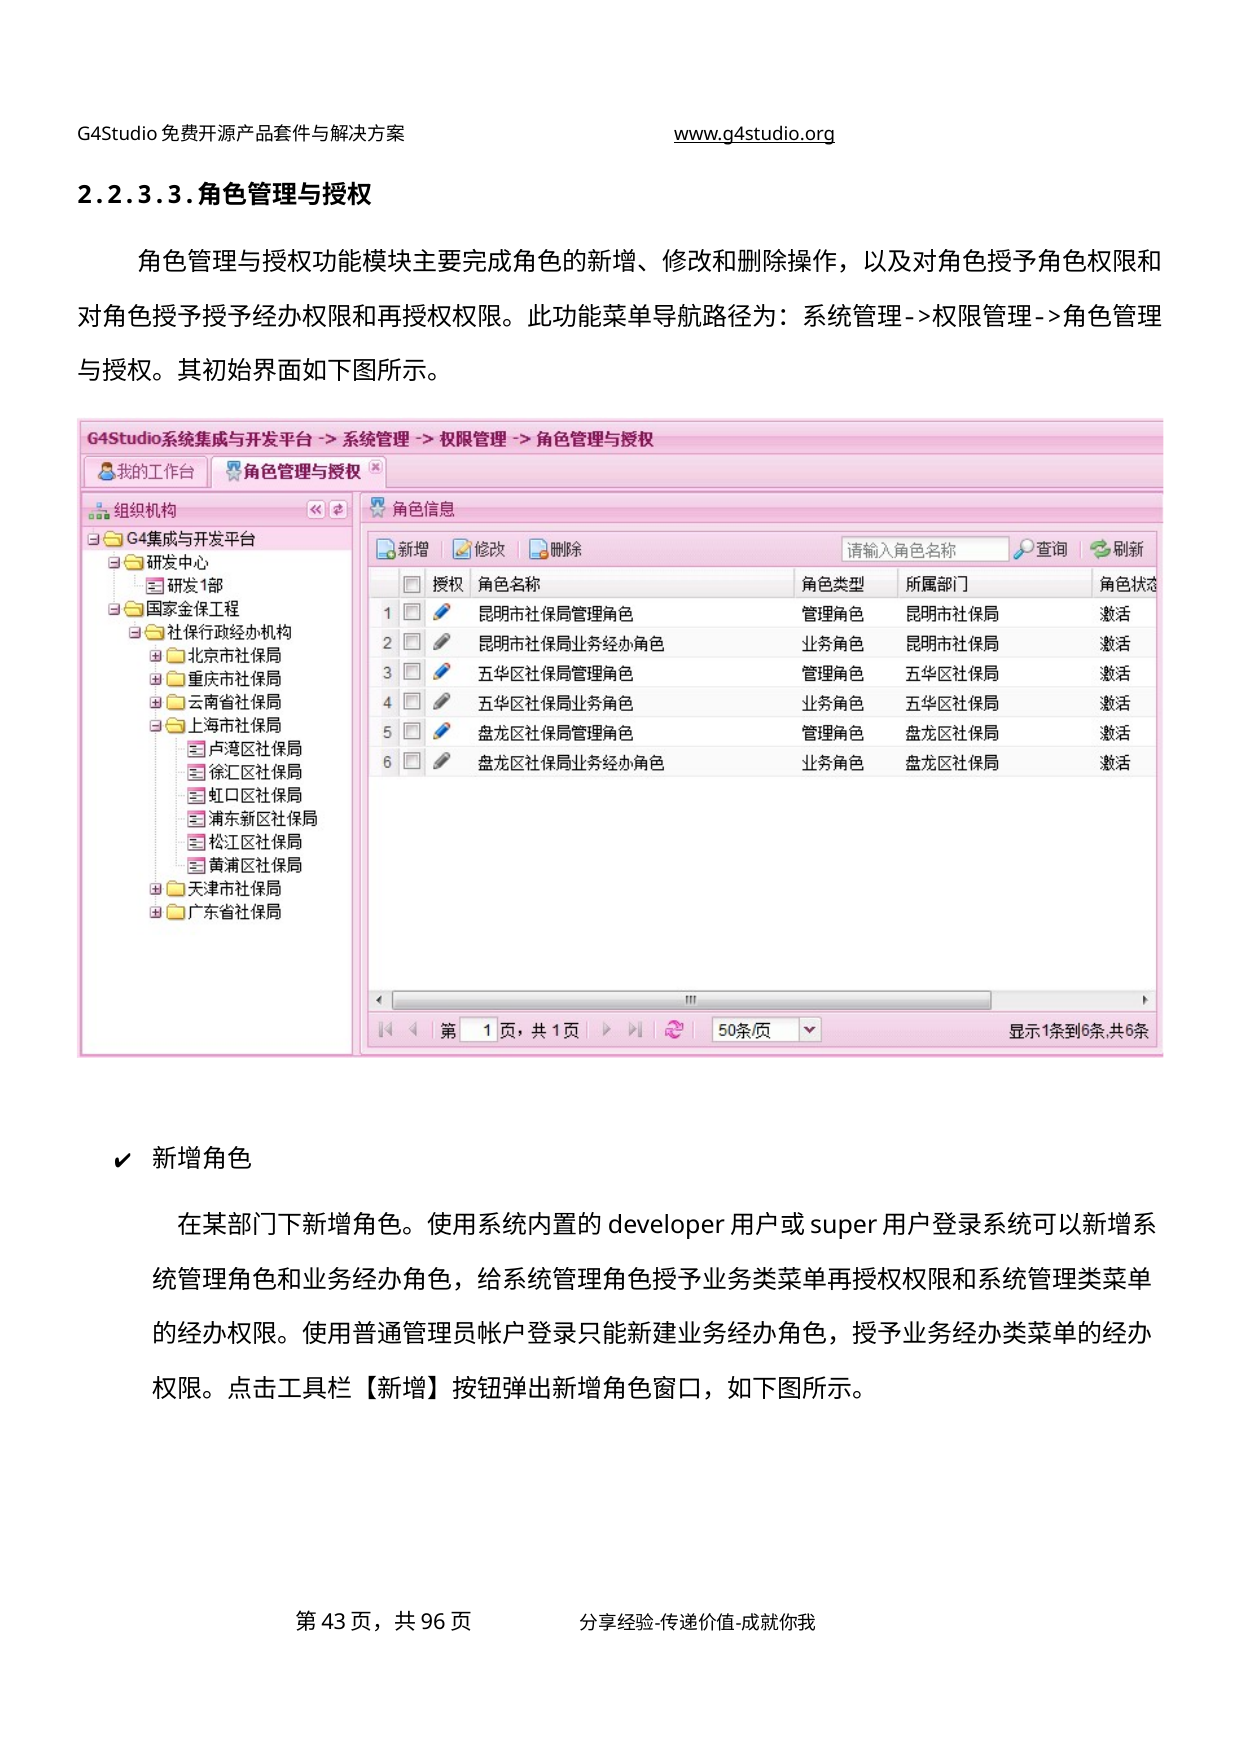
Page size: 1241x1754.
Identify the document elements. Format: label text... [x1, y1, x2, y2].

text 角色管理与授权功能模块主要完成角色的新增、修改和删除操作，以及对角色授予角色权限和对角色授予授予经办权限和再授权权限。此功能菜单导航路径为：系统管理->权限管理->角色管理与授权。其初始界面如下图所示。 [77, 242, 1163, 387]
list 在某部门下新增角色。使用系统内置的developer用户或super用户登录系统可以新增系统管理角色和业务经办角色，给系统管理角色授予业务类菜单再授权权限和系统管理类菜单的经办权限。使用普通管理员帐户登录只能新建业务经办角色，授予业务经办类菜单的经办权限。点击工具栏【新增】按钮弹出新增角色窗口，如下图所示。 [114, 1205, 1163, 1404]
list 新增角色 [114, 1138, 1163, 1174]
subtitle 2.2.3.3.角色管理与授权 [77, 175, 1163, 211]
picture [76, 417, 1164, 1058]
